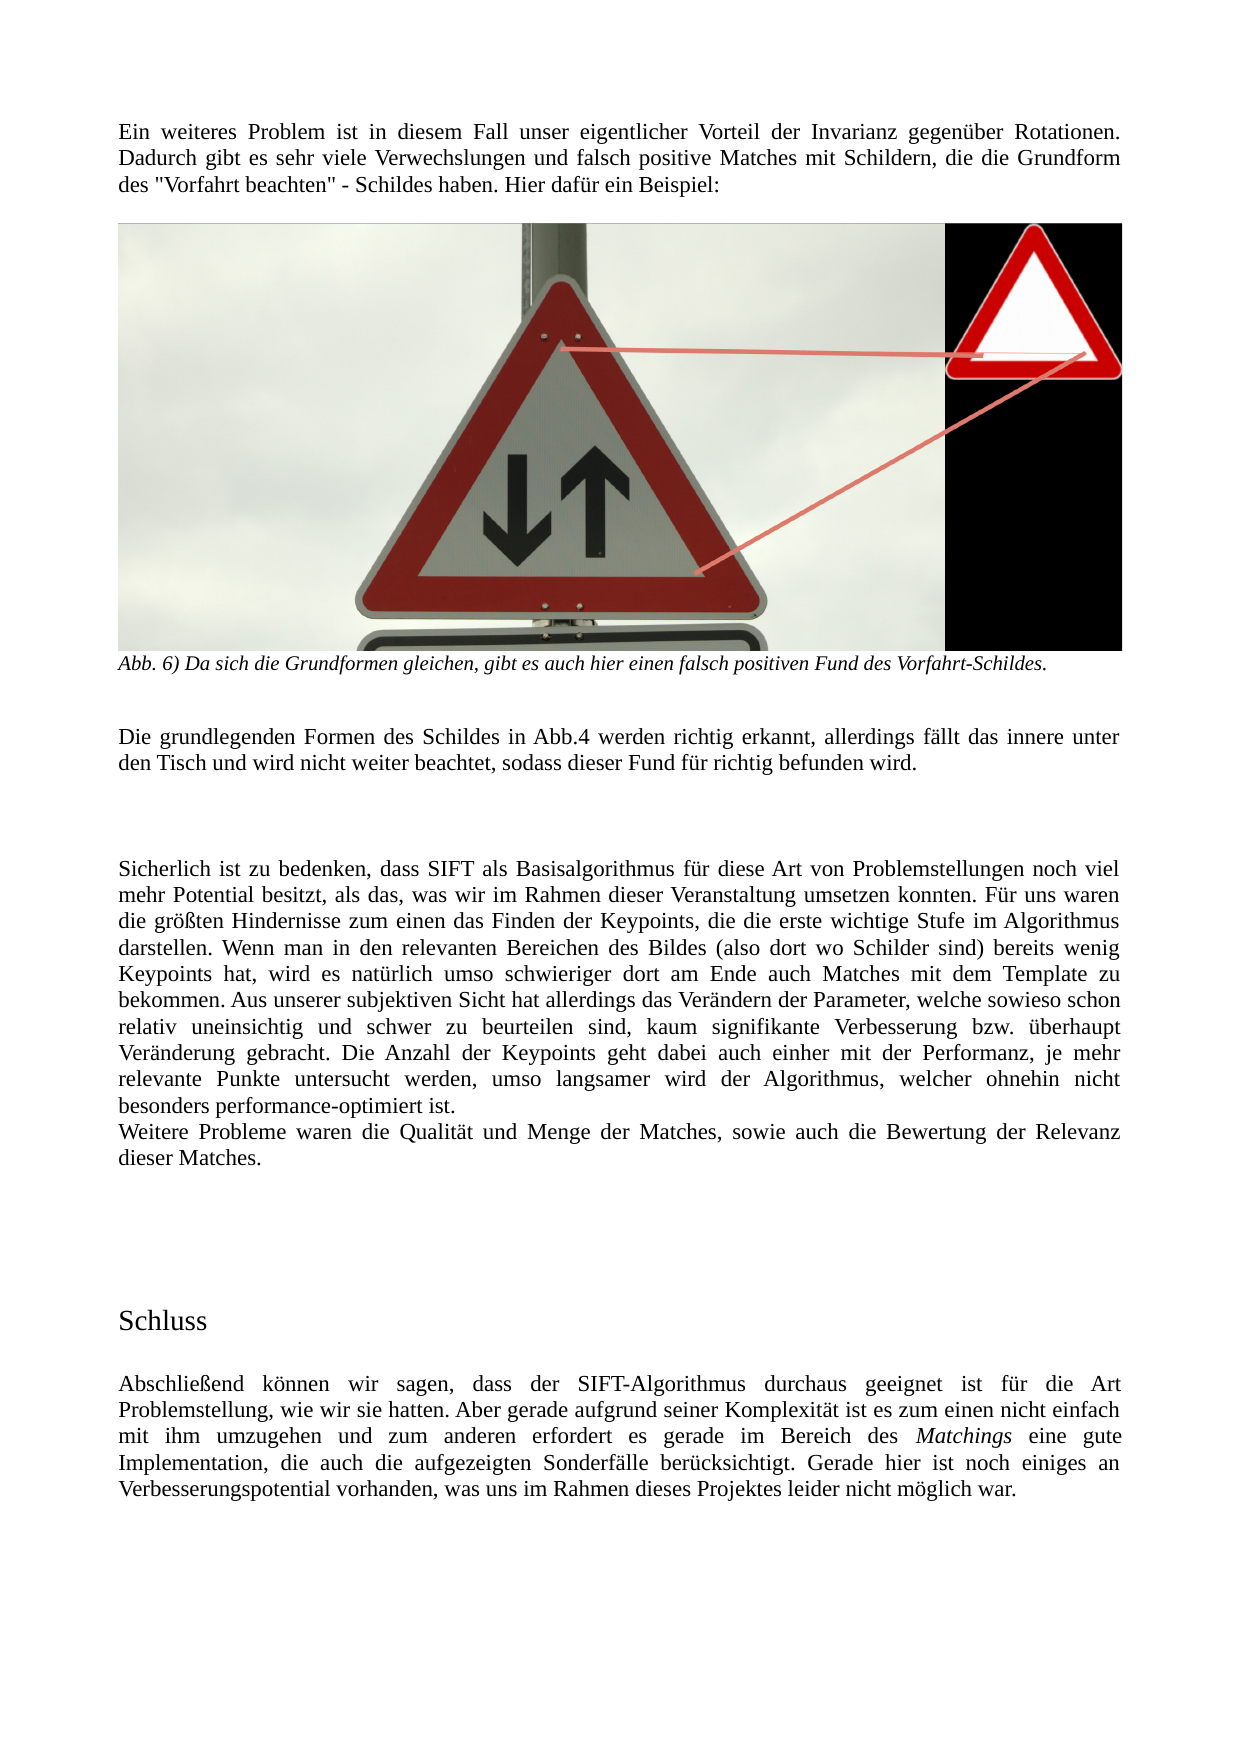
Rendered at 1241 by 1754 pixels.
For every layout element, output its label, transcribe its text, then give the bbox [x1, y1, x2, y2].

picture [118, 223, 1123, 651]
text Sicherlich ist zu bedenken, dass SIFT als Basisalgorithmus für diese Art von Problemstellungen noch viel mehr Potential besitzt, als das, was wir im Rahmen dieser Veranstaltung umsetzen konnten. Für uns waren die größten Hindernisse zum einen das Finden der Keypoints, die die erste wichtige Stufe im Algorithmus darstellen. Wenn man in den relevanten Bereichen des Bildes (also dort wo Schilder sind) bereits wenig Keypoints hat, wird es natürlich umso schwieriger dort am Ende auch Matches mit dem Template zu bekommen. Aus unserer subjektiven Sicht hat allerdings das Verändern der Parameter, welche sowieso schon relativ uneinsichtig und schwer zu beurteilen sind, kaum signifikante Verbesserung bzw. überhaupt Veränderung gebracht. Die Anzahl der Keypoints geht dabei auch einher mit der Performanz, je mehr relevante Punkte untersucht werden, umso langsamer wird der Algorithmus, welcher ohnehin nicht besonders performance-optimiert ist. [118, 854, 1122, 1118]
text Abb. 6) Da sich die Grundformen gleichen, gibt es auch hier einen falsch positiven Fund des Vorfahrt-Schildes. [118, 651, 1122, 675]
text Abschließend können wir sagen, dass der SIFT-Algorithmus durchaus geeignet ist für die Art Problemstellung, wie wir sie hatten. Aber gerade aufgrund seiner Komplexität ist es zum einen nicht einfach mit ihm umzugehen und zum anderen erfordert es gerade im Bereich des Matchings eine gute Implementation, die auch die aufgezeigten Sonderfälle berücksichtigt. Gerade hier ist noch einiges an Verbesserungspotential vorhanden, was uns im Rahmen dieses Projektes leider nicht möglich war. [118, 1370, 1122, 1501]
text Schluss [118, 1303, 1122, 1336]
text Weitere Probleme waren die Qualität und Menge der Matches, sowie auch die Bewertung der Relevanz dieser Matches. [118, 1118, 1122, 1171]
text Ein weiteres Problem ist in diesem Fall unser eigentlicher Vorteil der Invarianz gegenüber Rotationen. Dadurch gibt es sehr viele Verwechslungen und falsch positive Matches mit Schildern, die die Grundform des "Vorfahrt beachten" - Schildes haben. Hier dafür ein Beispiel: [118, 118, 1122, 197]
text Die grundlegenden Formen des Schildes in Abb.4 werden richtig erkannt, allerdings fällt das innere unter den Tisch und wird nicht weiter beachtet, sodass dieser Fund für richtig befunden wird. [118, 723, 1122, 776]
